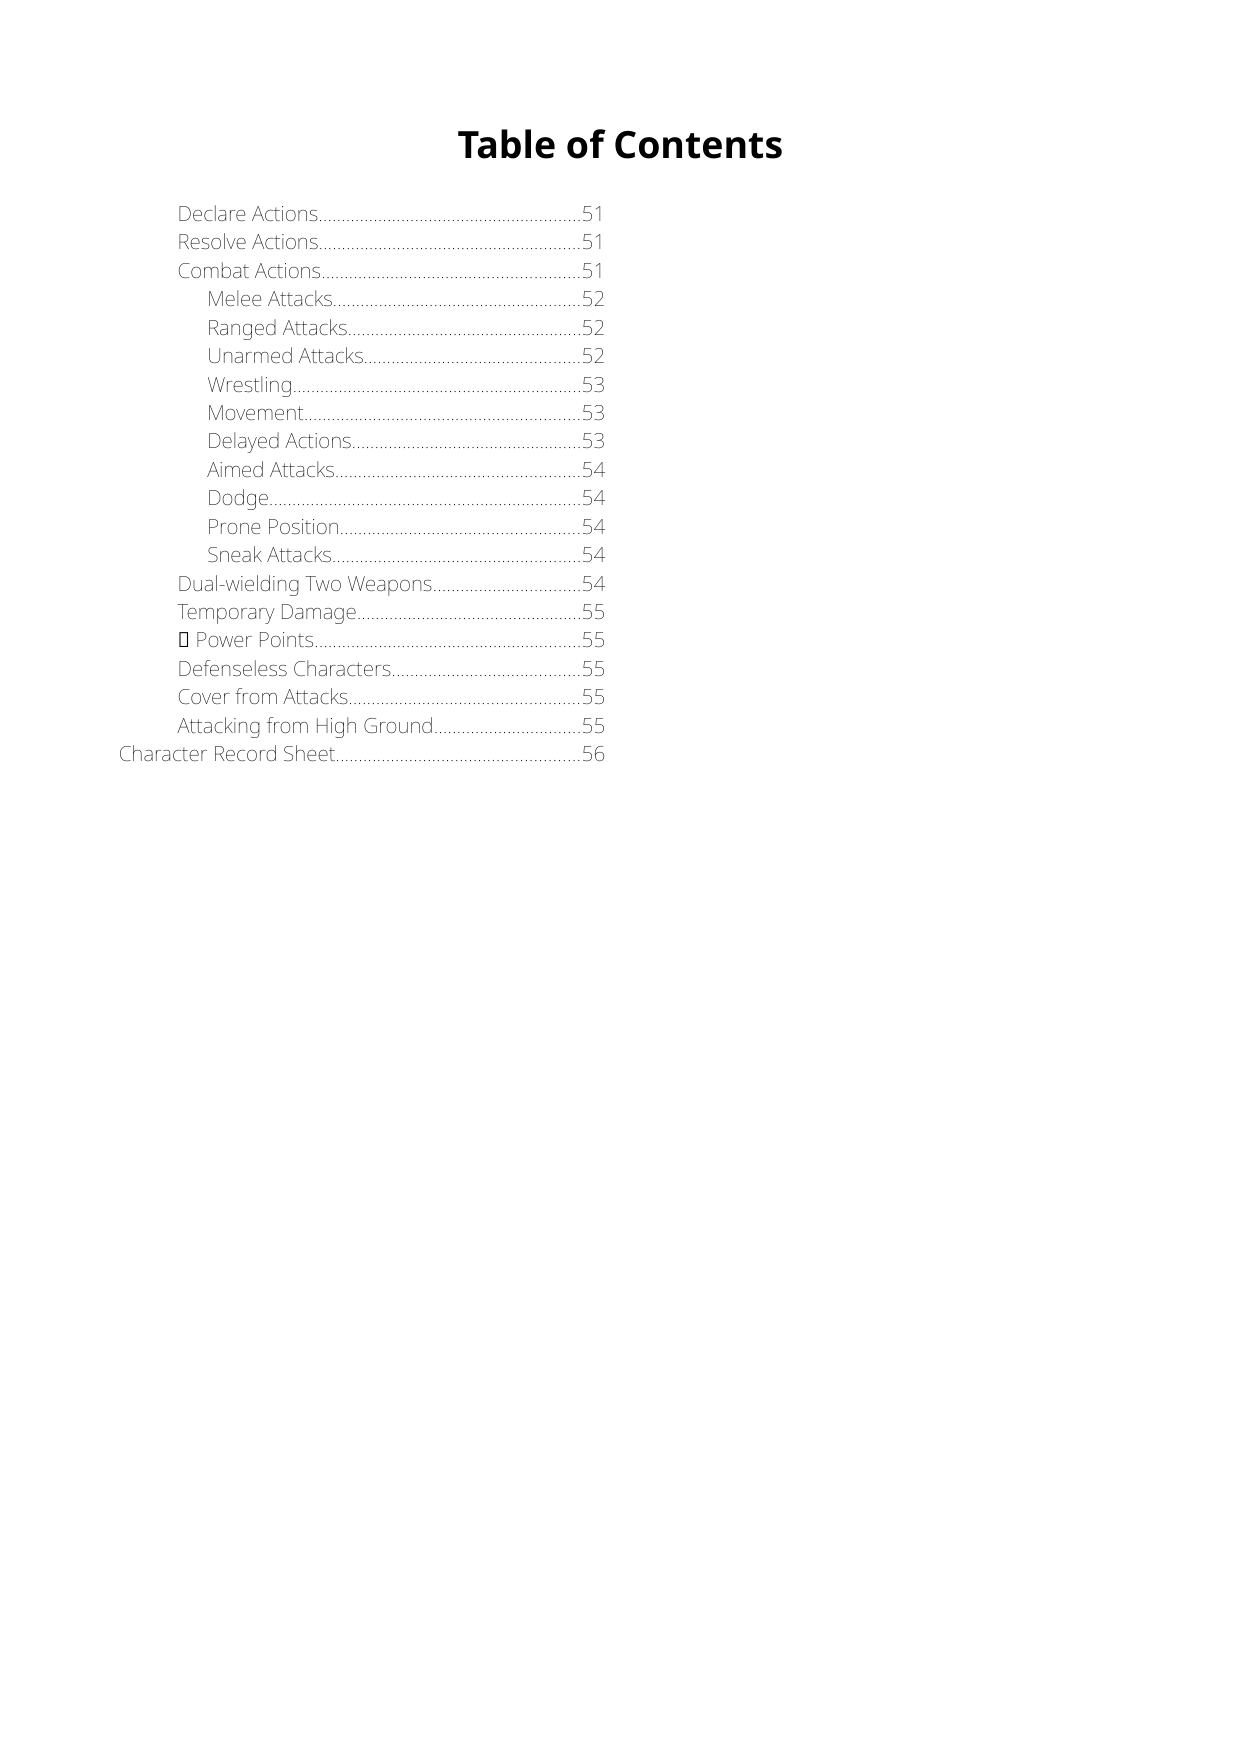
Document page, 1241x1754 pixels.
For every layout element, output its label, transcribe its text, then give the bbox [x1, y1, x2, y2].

text Ranged Attacks 52 [207, 313, 605, 341]
text Unarmed Attacks 52 [207, 341, 605, 370]
text Resolve Actions 51 [177, 227, 605, 256]
text Cover from Attacks 55 [177, 682, 605, 711]
text Prone Position 54 [207, 512, 605, 540]
text Combat Actions 51 [177, 256, 605, 284]
text Temporary Damage 55 [177, 597, 605, 626]
text Wrestling 53 [207, 370, 605, 398]
text Aimed Attacks 54 [207, 455, 605, 483]
text Sneak Attacks 54 [207, 540, 605, 569]
text Delayed Actions 53 [207, 427, 605, 455]
text  Power Points 55 [177, 626, 605, 654]
text Melee Attacks 52 [207, 284, 605, 313]
text Defenseless Characters 55 [177, 654, 605, 682]
text Movement 53 [207, 398, 605, 427]
text Dodge 54 [207, 483, 605, 512]
text Declare Actions 51 [177, 199, 605, 227]
text Attacking from High Ground 55 [177, 711, 605, 739]
text Dual-wielding Two Weapons 54 [177, 569, 605, 597]
text Character Record Sheet 56 [118, 739, 605, 768]
